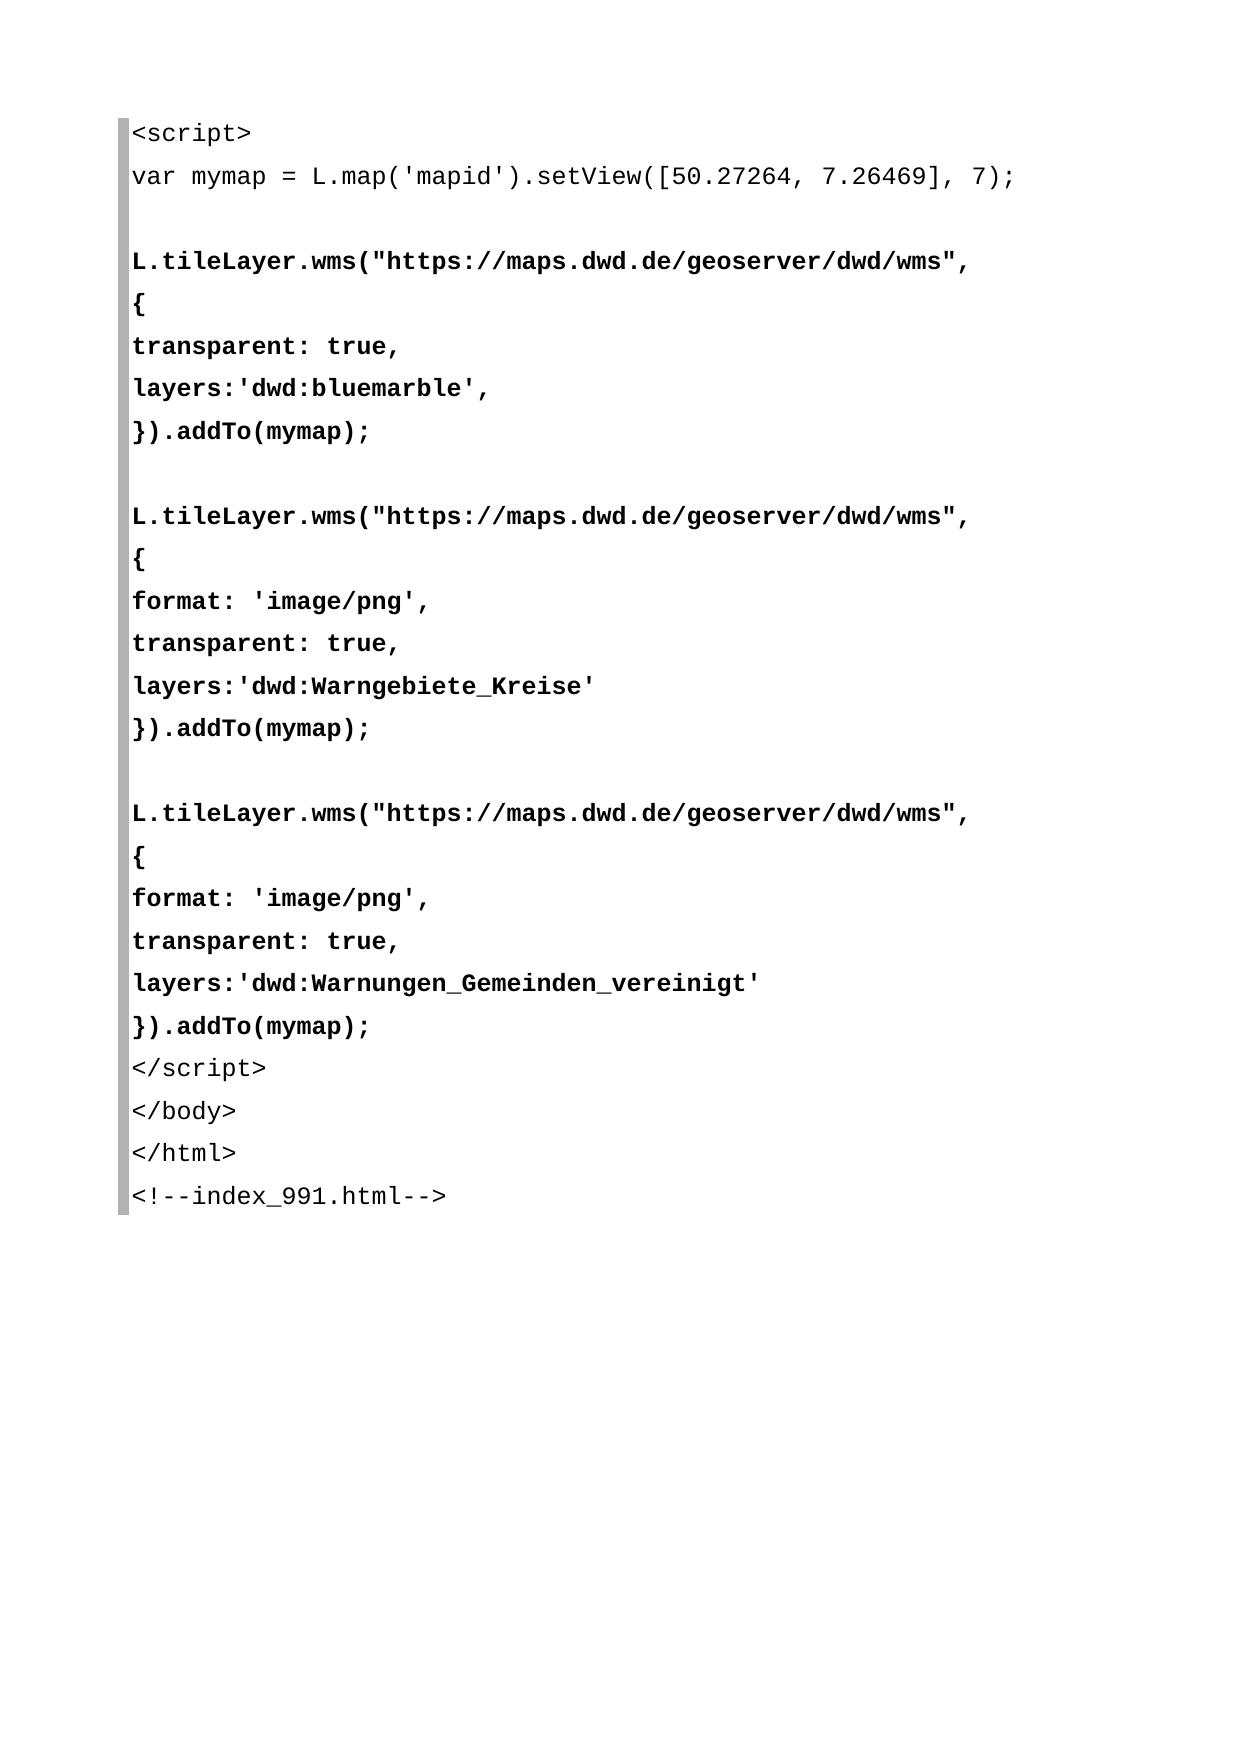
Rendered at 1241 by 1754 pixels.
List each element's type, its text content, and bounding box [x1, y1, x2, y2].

text layers:'dwd:Warnungen_Gemeinden_vereinigt' [129, 968, 1122, 999]
text </html> <!--index_991.html--> [129, 1138, 1122, 1215]
text transparent: true, [129, 331, 1122, 362]
text </body> [129, 1096, 1122, 1127]
text format: 'image/png', [129, 883, 1122, 914]
text </script> [129, 1053, 1122, 1084]
text transparent: true, [129, 628, 1122, 659]
text layers:'dwd:bluemarble', [129, 373, 1122, 404]
text }).addTo(mymap); [129, 713, 1122, 744]
text }).addTo(mymap); [129, 416, 1122, 447]
text { [129, 841, 1122, 872]
text L.tileLayer.wms("https://maps.dwd.de/geoserver/dwd/wms", [129, 458, 1122, 532]
text format: 'image/png', [129, 586, 1122, 617]
text L.tileLayer.wms("https://maps.dwd.de/geoserver/dwd/wms", [129, 203, 1122, 277]
text layers:'dwd:Warngebiete_Kreise' [129, 671, 1122, 702]
text { [129, 543, 1122, 574]
text <script> [129, 118, 1122, 149]
text L.tileLayer.wms("https://maps.dwd.de/geoserver/dwd/wms", [129, 756, 1122, 829]
text var mymap = L.map('mapid').setView([50.27264, 7.26469], 7); [129, 161, 1122, 192]
text transparent: true, [129, 926, 1122, 957]
text }).addTo(mymap); [129, 1011, 1122, 1042]
text { [129, 288, 1122, 319]
